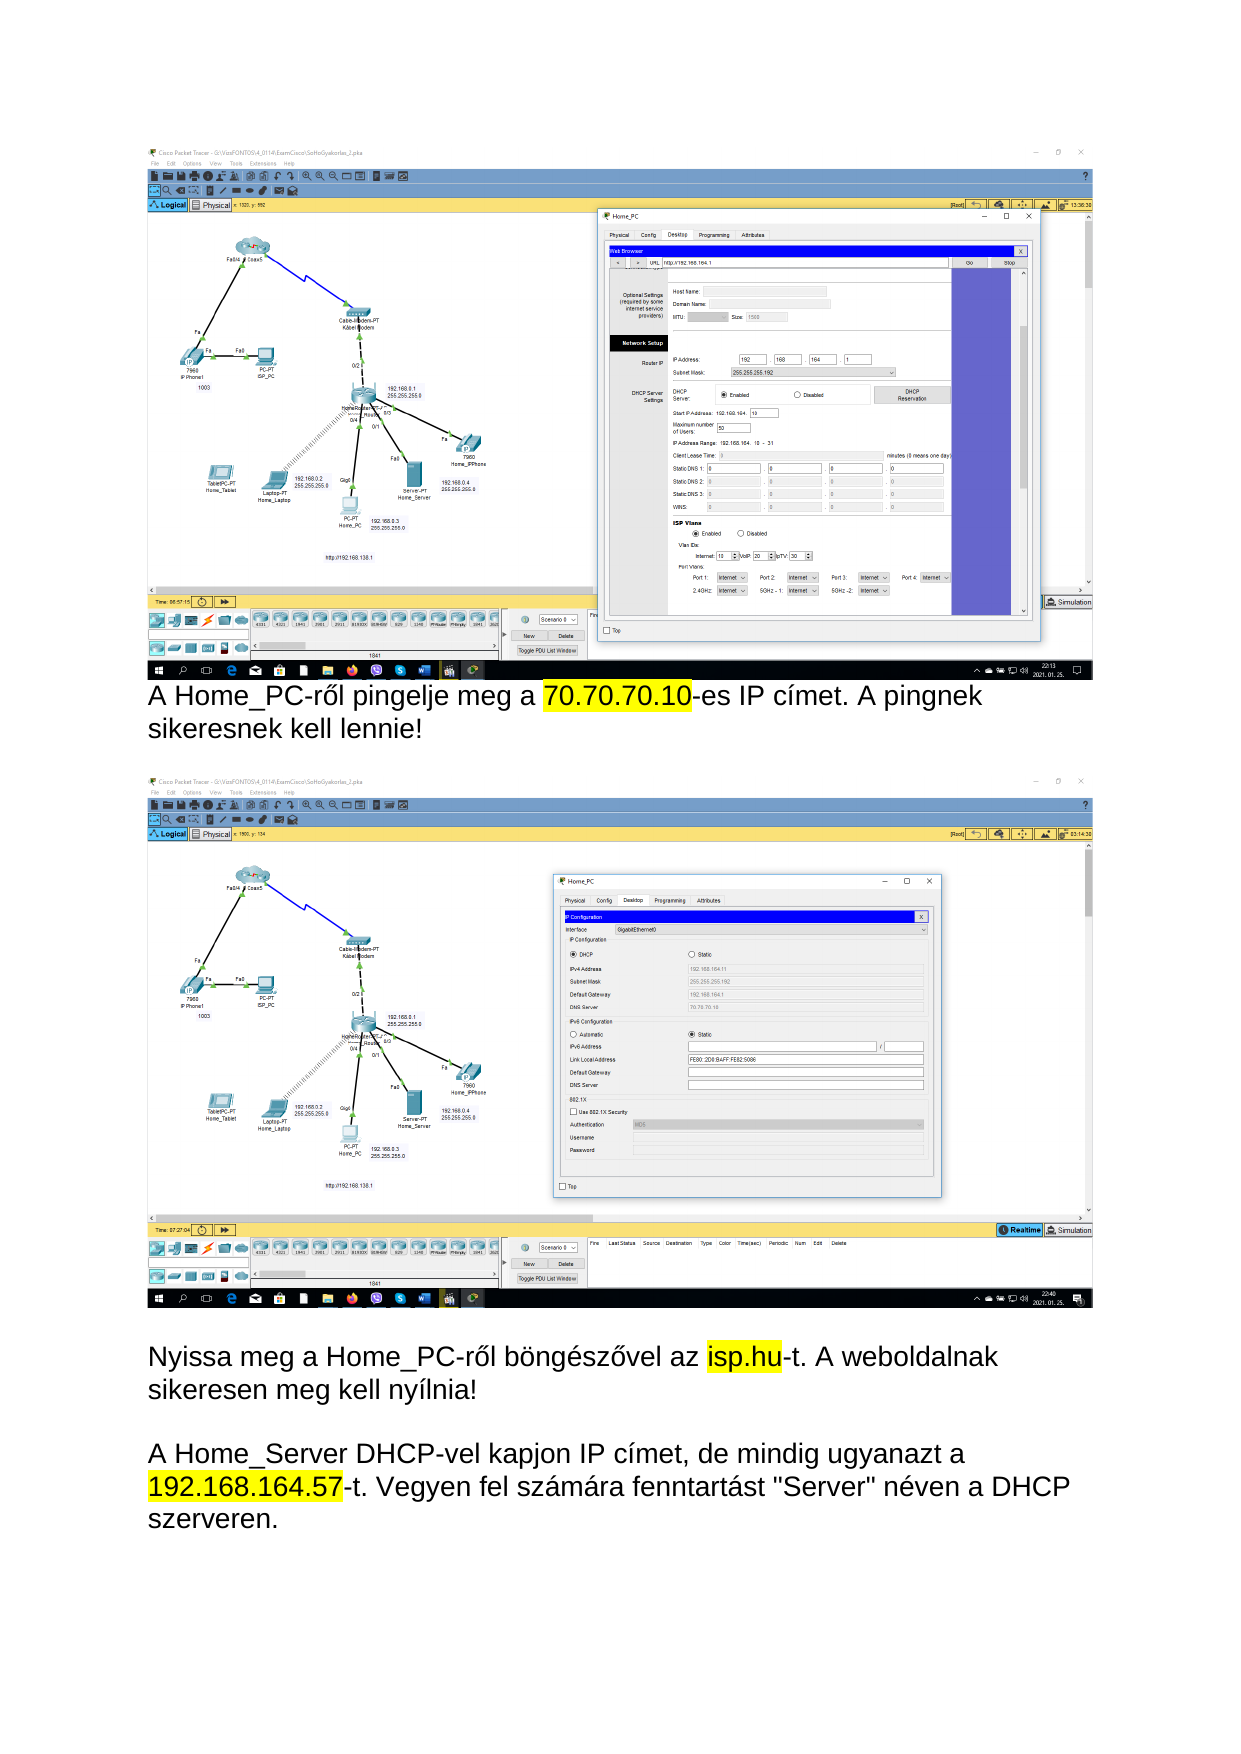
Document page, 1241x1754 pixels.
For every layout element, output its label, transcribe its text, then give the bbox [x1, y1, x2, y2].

text A Home_PC-ről pingelje meg a 70.70.70.10-es IP címet. A pingnek sikeresnek kell lennie! [148, 680, 1093, 744]
text A Home_Server DHCP-vel kapjon IP címet, de mindig ugyanazt a 192.168.164.57-t. Vegyen fel számára fenntartást "Server" néven a DHCP szerveren. [148, 1437, 1093, 1535]
text Nyissa meg a Home_PC-ről böngészővel az isp.hu-t. A weboldalnak sikeresen meg kell nyílnia! [148, 1340, 1093, 1405]
